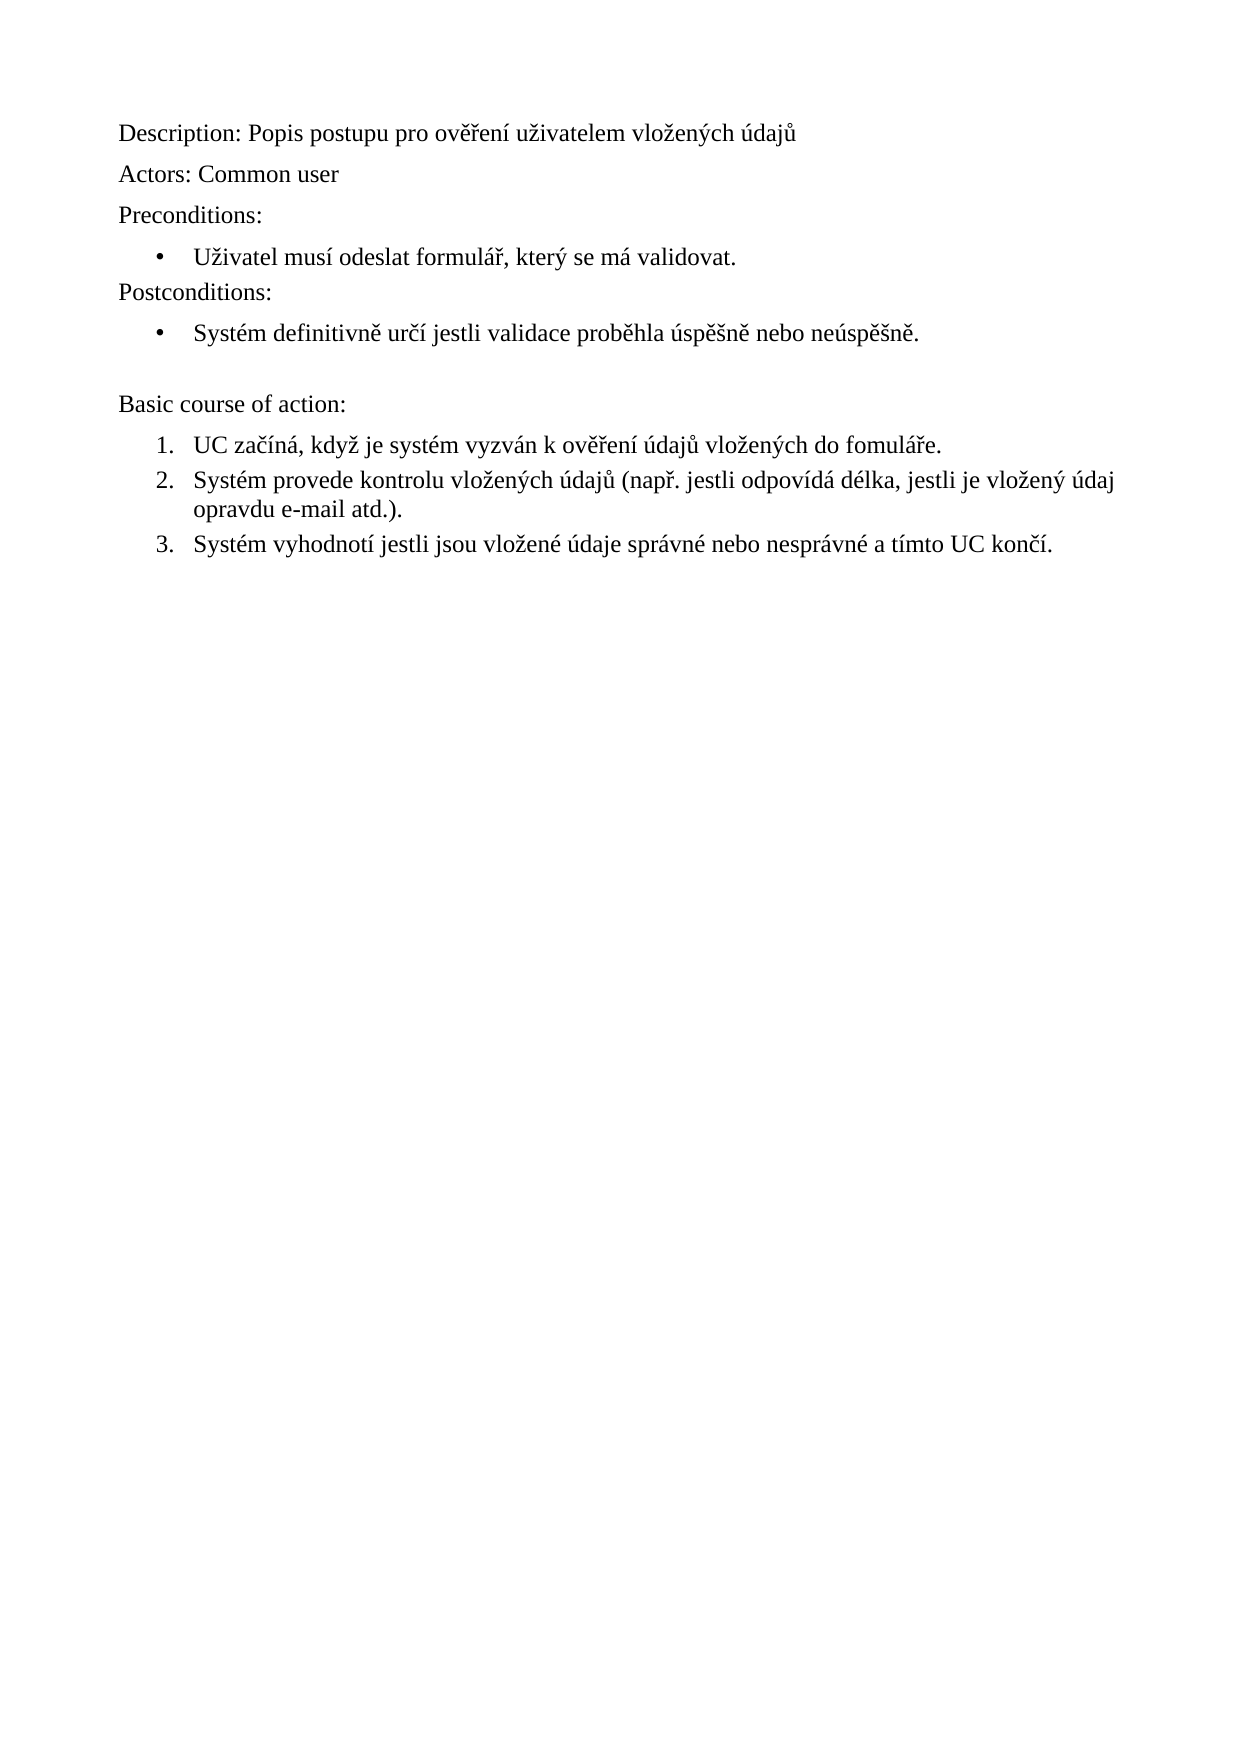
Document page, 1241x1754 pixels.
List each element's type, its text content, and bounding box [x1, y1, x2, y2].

list Systém provede kontrolu vložených údajů (např. jestli odpovídá délka, jestli je vložený údaj opravdu e-mail atd.). [156, 465, 1122, 523]
list Uživatel musí odeslat formulář, který se má validovat. [156, 242, 1122, 271]
text Preconditions: [118, 201, 1122, 229]
text Actors: Common user [118, 159, 1122, 188]
list Postconditions: [118, 277, 1122, 306]
list UC začíná, když je systém vyzván k ověření údajů vložených do fomuláře. [156, 430, 1122, 459]
list Systém vyhodnotí jestli jsou vložené údaje správné nebo nesprávné a tímto UC končí. [156, 529, 1122, 558]
list Basic course of action: [118, 389, 1122, 417]
text Description: Popis postupu pro ověření uživatelem vložených údajů [118, 118, 1122, 147]
list Systém definitivně určí jestli validace proběhla úspěšně nebo neúspěšně. [156, 318, 1122, 347]
